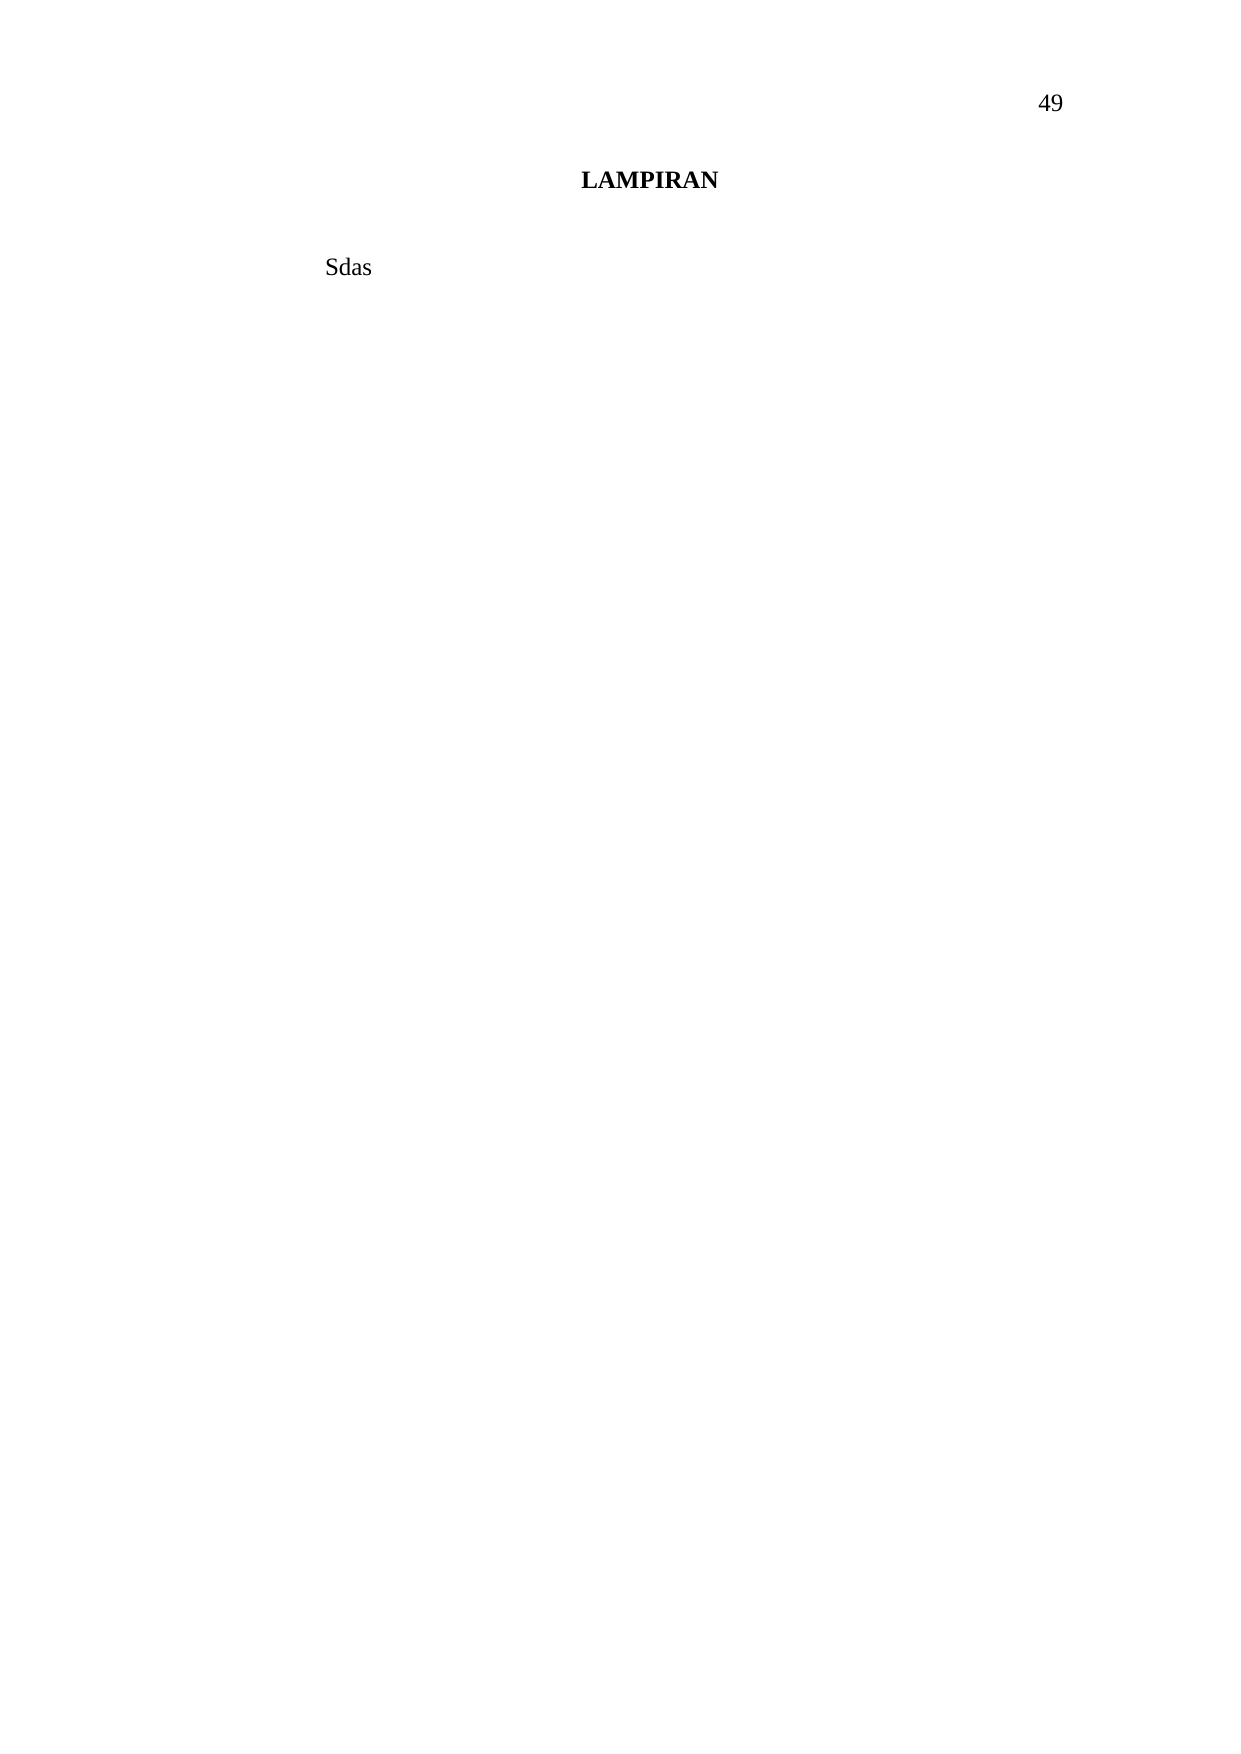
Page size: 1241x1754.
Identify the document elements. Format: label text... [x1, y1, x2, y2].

subtitle LAMPIRAN [236, 165, 1063, 194]
text Sdas [236, 252, 1063, 280]
